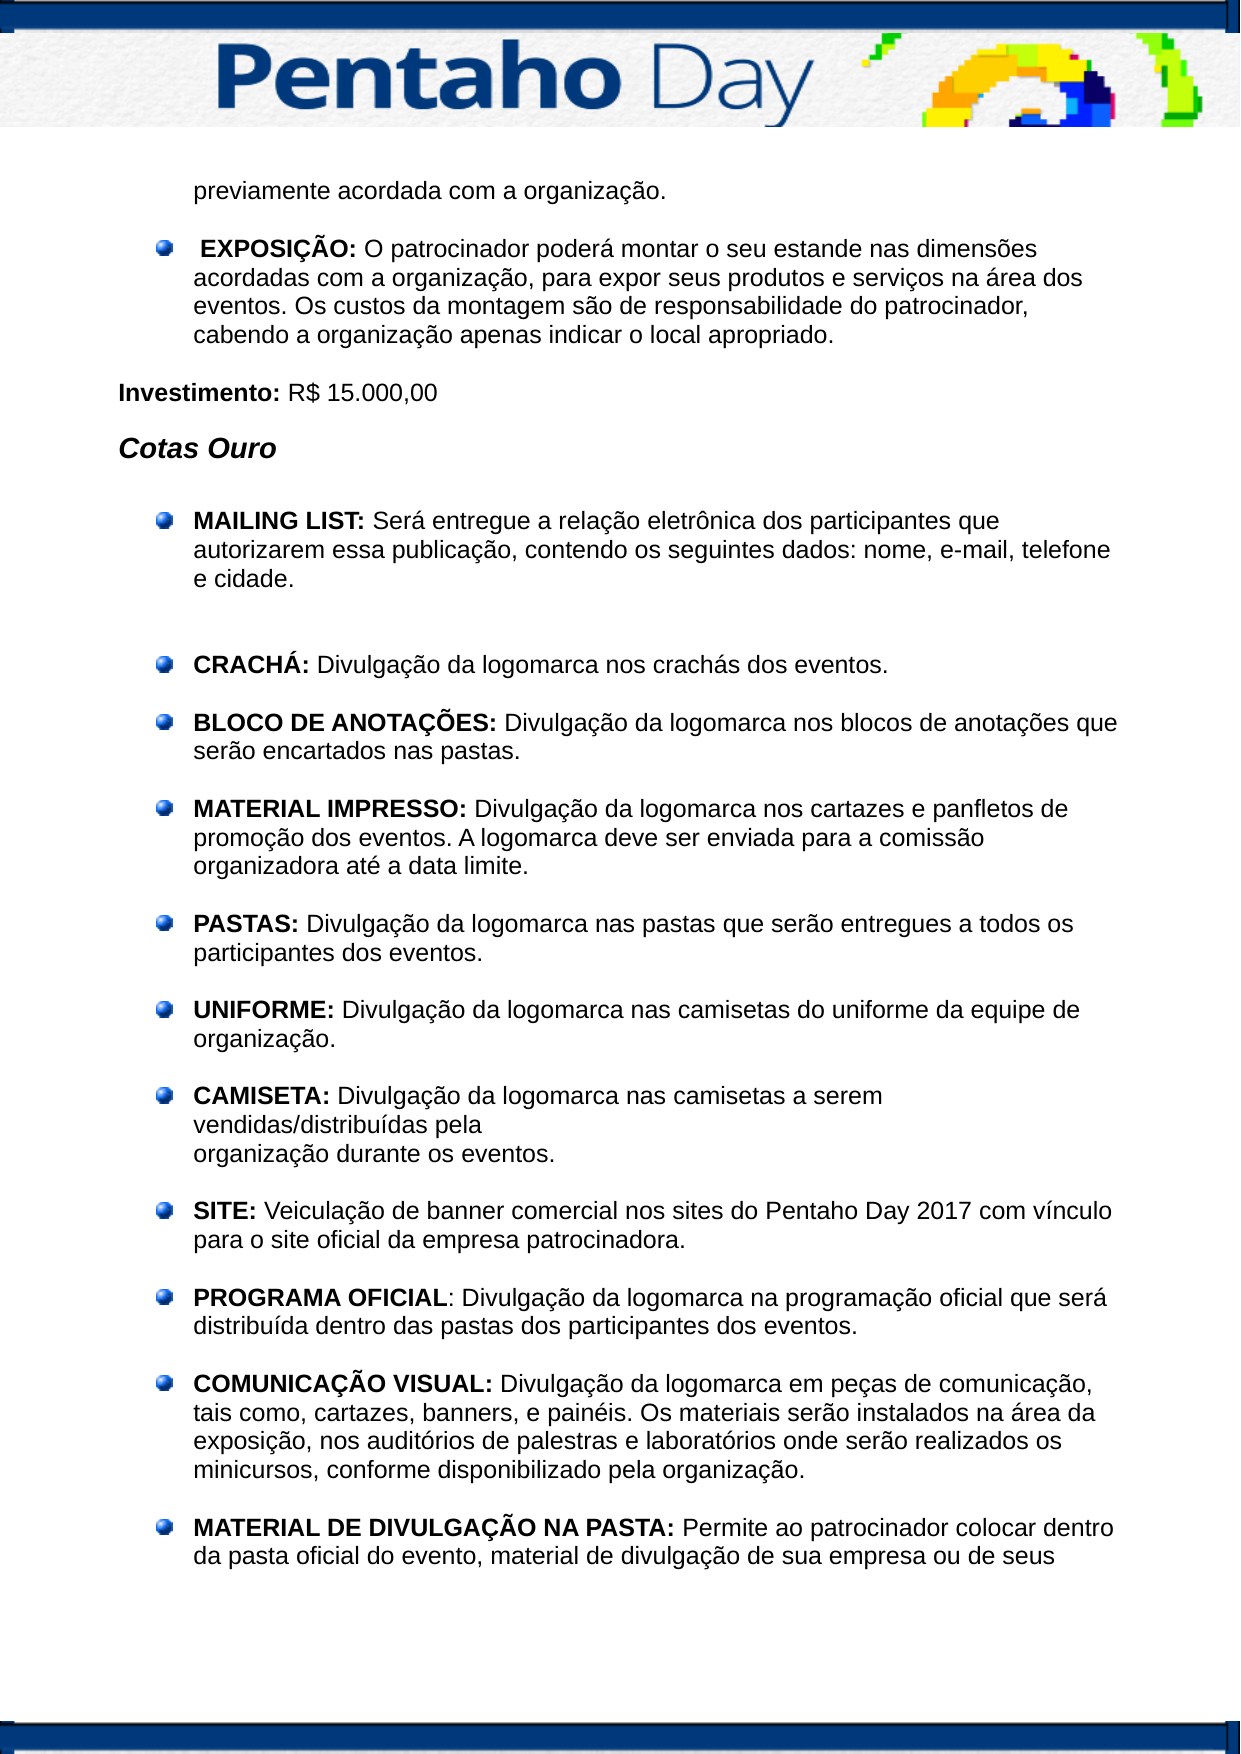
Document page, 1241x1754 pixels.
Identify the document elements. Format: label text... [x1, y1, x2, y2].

list UNIFORME: Divulgação da logomarca nas camisetas do uniforme da equipe de organização. [156, 995, 1122, 1052]
picture [156, 800, 173, 816]
picture [156, 1375, 173, 1391]
list PASTAS: Divulgação da logomarca nas pastas que serão entregues a todos os participantes dos eventos. [156, 909, 1122, 966]
picture [0, 1721, 1240, 1754]
list EXPOSIÇÃO: O patrocinador poderá montar o seu estande nas dimensões acordadas com a organização, para expor seus produtos e serviços na área dos eventos. Os custos da montagem são de responsabilidade do patrocinador, cabendo a organização apenas indicar o local apropriado. [156, 234, 1122, 349]
list organização durante os eventos. [156, 1139, 1122, 1167]
picture [156, 714, 173, 730]
list BLOCO DE ANOTAÇÕES: Divulgação da logomarca nos blocos de anotações que serão encartados nas pastas. [156, 707, 1122, 765]
picture [156, 1001, 173, 1018]
picture [156, 512, 173, 529]
picture [0, 0, 1240, 127]
list COMUNICAÇÃO VISUAL: Divulgação da logomarca em peças de comunicação, tais como, cartazes, banners, e painéis. Os materiais serão instalados na área da exposição, nos auditórios de palestras e laboratórios onde serão realizados os minicursos, conforme disponibilizado pela organização. [156, 1369, 1122, 1484]
picture [156, 656, 173, 673]
picture [156, 1087, 173, 1104]
picture [156, 1519, 173, 1535]
list MATERIAL DE DIVULGAÇÃO NA PASTA: Permite ao patrocinador colocar dentro da pasta oficial do evento, material de divulgação de sua empresa ou de seus [156, 1512, 1122, 1570]
list PROGRAMA OFICIAL: Divulgação da logomarca na programação oficial que será distribuída dentro das pastas dos participantes dos eventos. [156, 1282, 1122, 1340]
picture [156, 240, 173, 256]
text Investimento: R$ 15.000,00 [118, 378, 1122, 406]
picture [156, 1289, 173, 1305]
list CAMISETA: Divulgação da logomarca nas camisetas a serem vendidas/distribuídas pela [156, 1081, 1122, 1139]
picture [156, 1202, 173, 1219]
picture [156, 915, 173, 931]
list CRACHÁ: Divulgação da logomarca nos crachás dos eventos. [156, 650, 1122, 679]
list previamente acordada com a organização. [156, 176, 1122, 205]
list SITE: Veiculação de banner comercial nos sites do Pentaho Day 2017 com vínculo para o site oficial da empresa patrocinadora. [156, 1196, 1122, 1254]
subtitle Cotas Ouro [118, 431, 1122, 465]
list MATERIAL IMPRESSO: Divulgação da logomarca nos cartazes e panfletos de promoção dos eventos. A logomarca deve ser enviada para a comissão organizadora até a data limite. [156, 794, 1122, 880]
list MAILING LIST: Será entregue a relação eletrônica dos participantes que autorizarem essa publicação, contendo os seguintes dados: nome, e-mail, telefone e cidade. [156, 506, 1122, 592]
